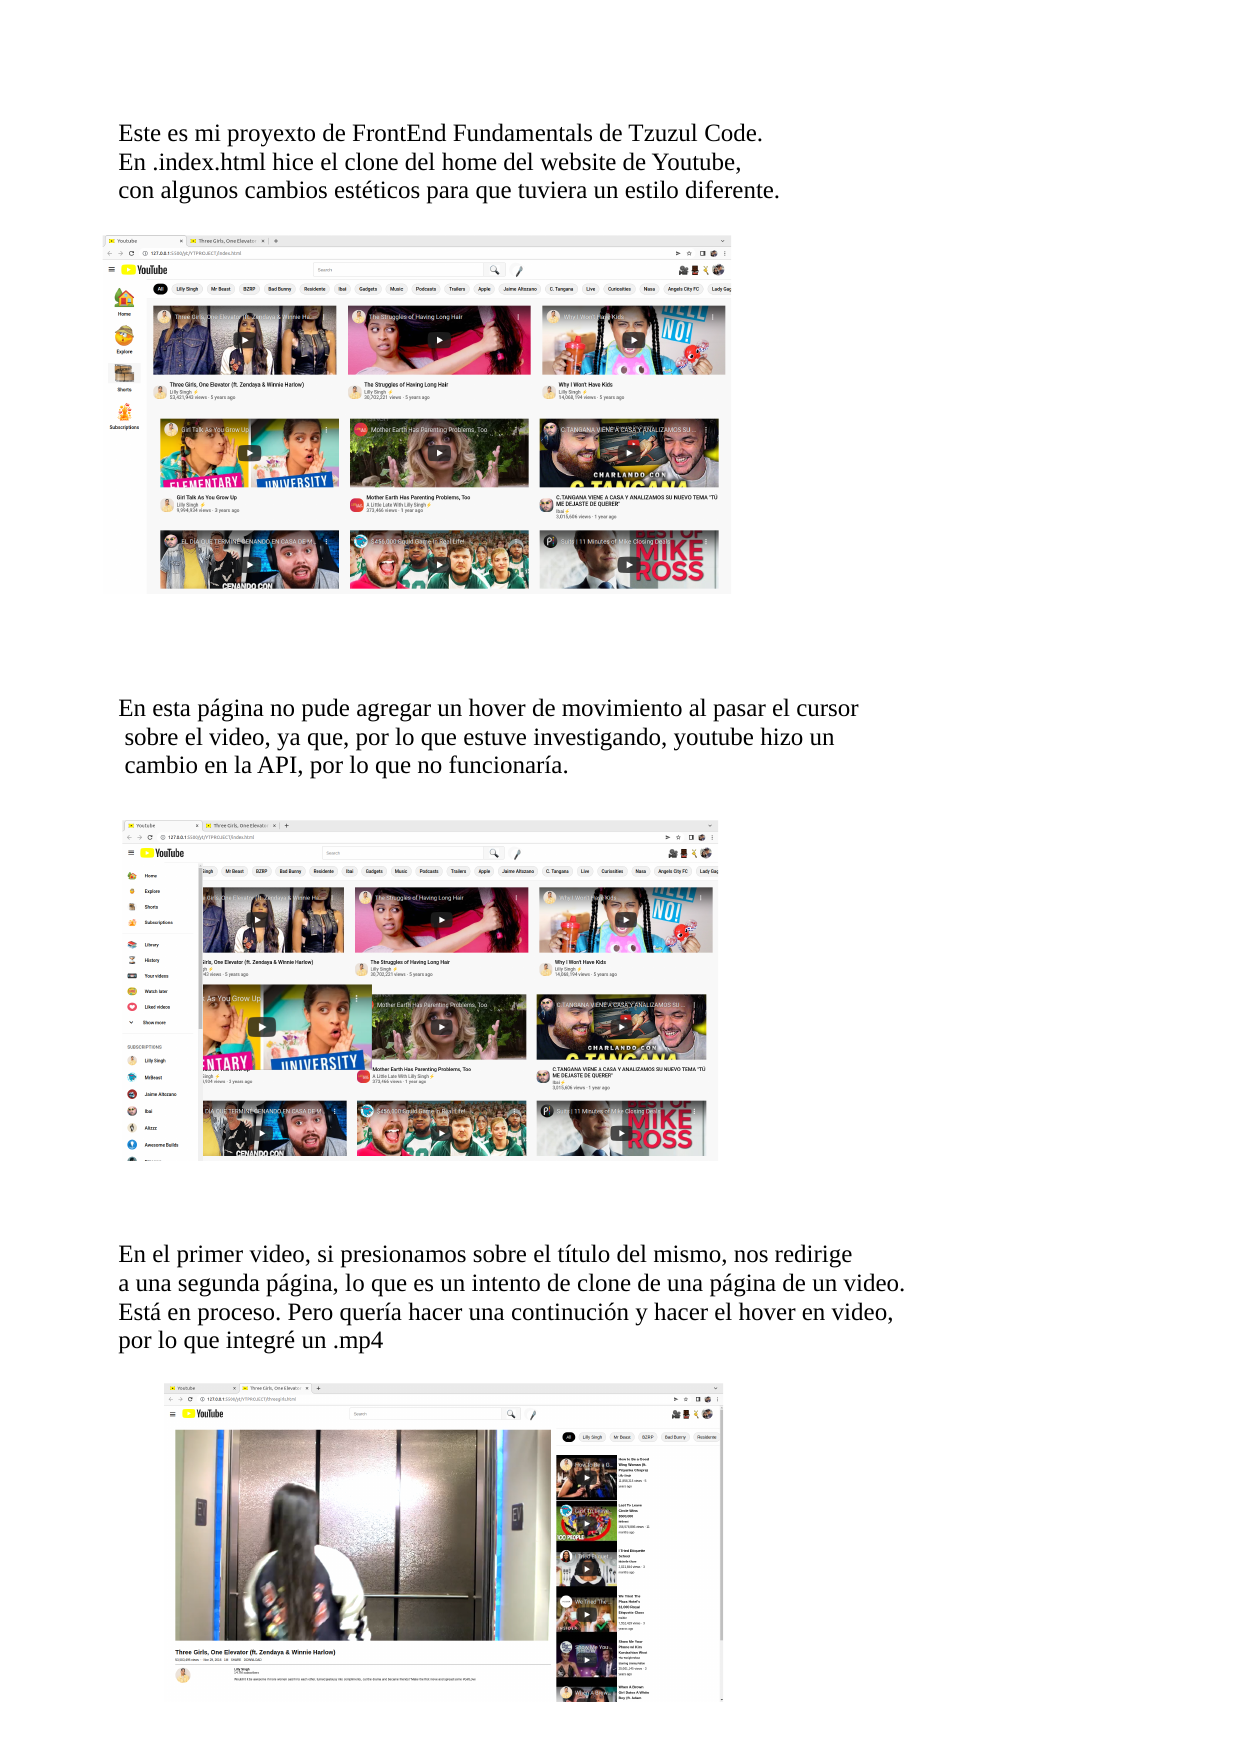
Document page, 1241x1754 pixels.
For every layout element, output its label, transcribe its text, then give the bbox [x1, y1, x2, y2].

text con algunos cambios estéticos para que tuviera un estilo diferente. [118, 176, 1122, 204]
picture [164, 1383, 724, 1702]
text Está en proceso. Pero quería hacer una continución y hacer el hover en video, [118, 1297, 1122, 1326]
text En esta página no pude agregar un hover de movimiento al pasar el cursor [118, 693, 1122, 722]
text Este es mi proyexto de FrontEnd Fundamentals de Tzuzul Code. [118, 118, 1122, 147]
text por lo que integré un .mp4 [118, 1326, 1122, 1354]
text cambio en la API, por lo que no funcionaría. [118, 751, 1122, 779]
text a una segunda página, lo que es un intento de clone de una página de un video. [118, 1268, 1122, 1297]
picture [102, 235, 732, 594]
text sobre el video, ya que, por lo que estuve investigando, youtube hizo un [118, 722, 1122, 751]
picture [122, 820, 719, 1161]
text En el primer video, si presionamos sobre el título del mismo, nos redirige [118, 1239, 1122, 1268]
text En .index.html hice el clone del home del website de Youtube, [118, 147, 1122, 176]
